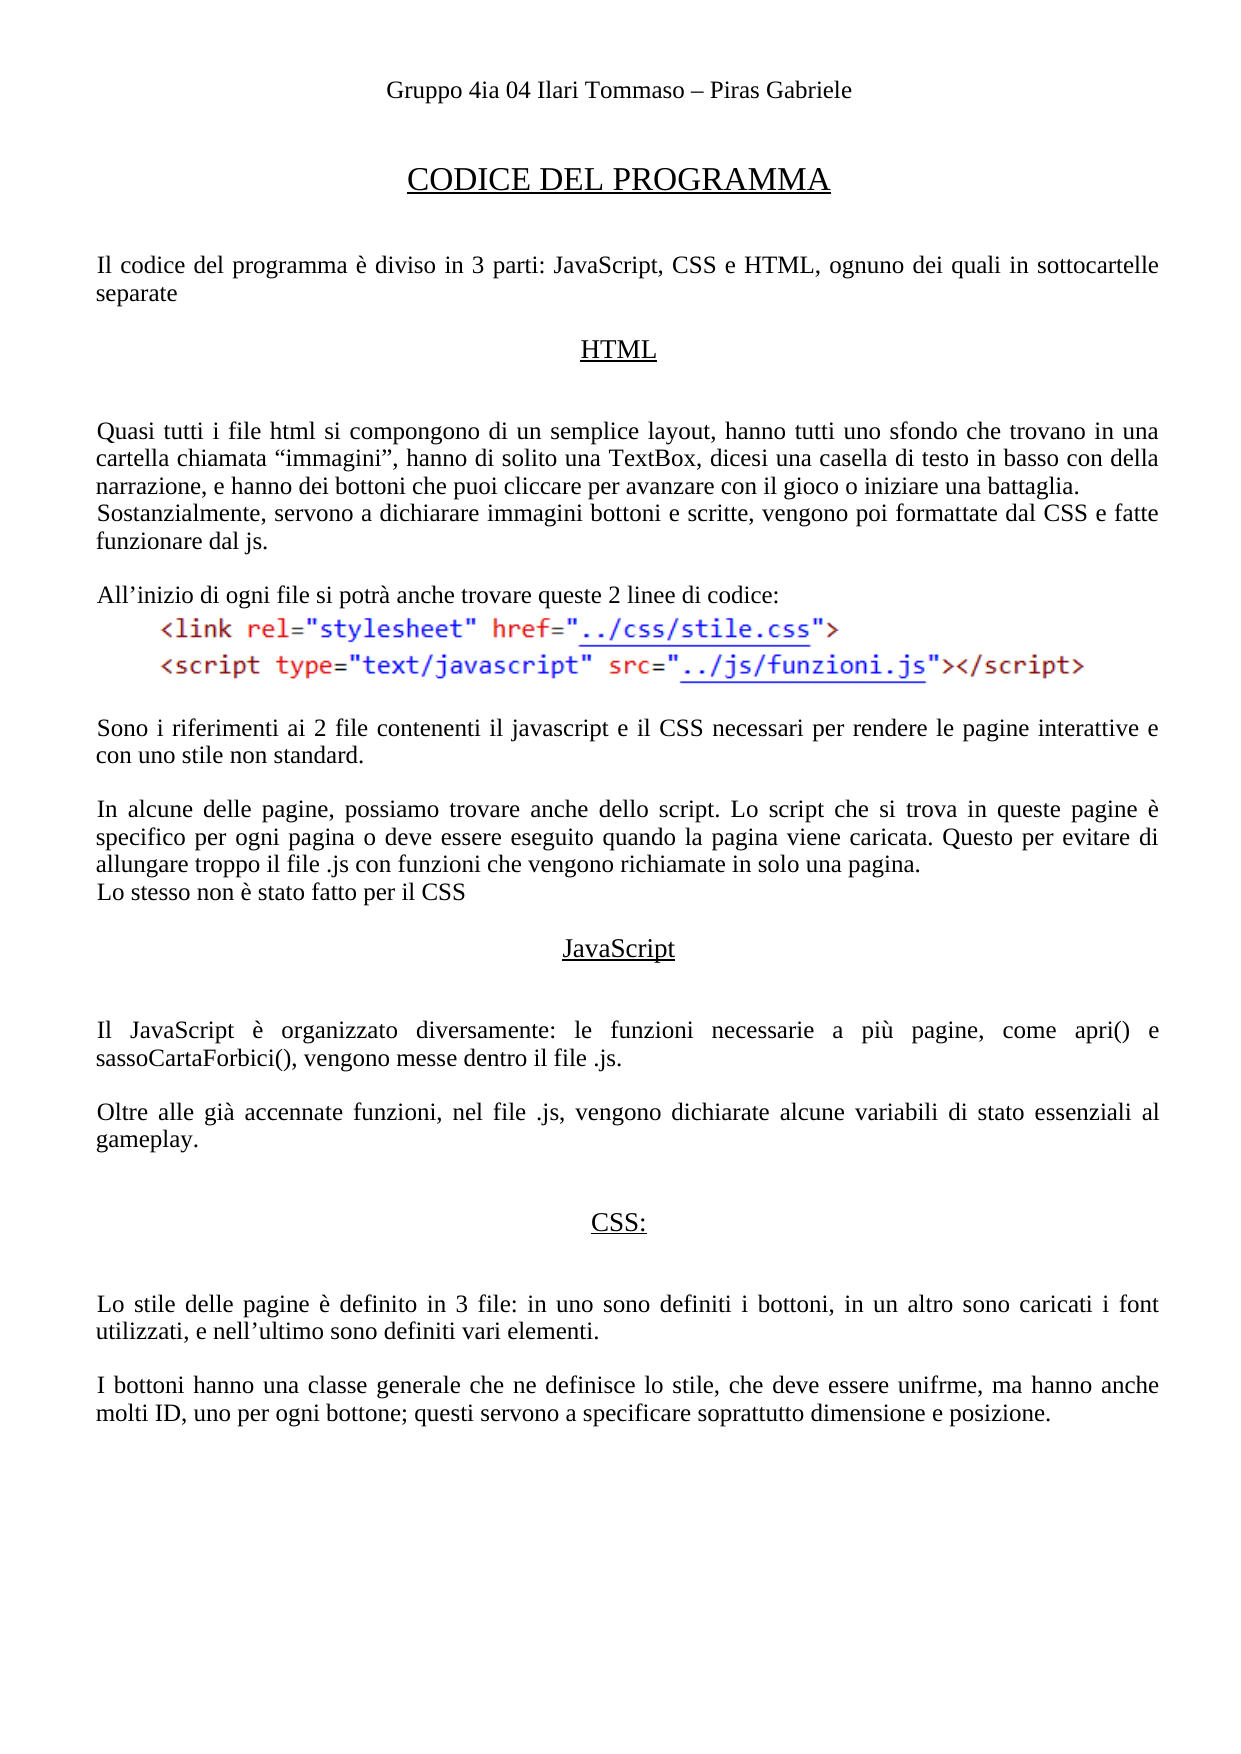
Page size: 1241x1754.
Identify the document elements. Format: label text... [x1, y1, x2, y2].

text All’inizio di ogni file si potrà anche trovare queste 2 linee di codice: [96, 582, 1161, 609]
text In alcune delle pagine, possiamo trovare anche dello script. Lo script che si trova in queste pagine è specifico per ogni pagina o deve essere eseguito quando la pagina viene caricata. Questo per evitare di allungare troppo il file .js con funzioni che vengono richiamate in solo una pagina. [96, 796, 1161, 878]
text Quasi tutti i file html si compongono di un semplice layout, hanno tutti uno sfondo che trovano in una cartella chiamata “immagini”, hanno di solito una TextBox, dicesi una casella di testo in basso con della narrazione, e hanno dei bottoni che puoi cliccare per avanzare con il gioco o iniziare una battaglia. [96, 417, 1161, 499]
text Oltre alle già accennate funzioni, nel file .js, vengono dichiarate alcune variabili di stato essenziali al gameplay. [96, 1098, 1161, 1153]
subtitle CODICE DEL PROGRAMMA [75, 159, 1162, 197]
text Il JavaScript è organizzato diversamente: le funzioni necessarie a più pagine, come apri() e sassoCartaForbici(), vengono messe dentro il file .js. [96, 1017, 1161, 1071]
subtitle HTML [75, 333, 1162, 364]
text I bottoni hanno una classe generale che ne definisce lo stile, che deve essere unifrme, ma hanno anche molti ID, uno per ogni bottone; questi servono a specificare soprattutto dimensione e posizione. [96, 1372, 1161, 1426]
subtitle CSS: [75, 1206, 1162, 1237]
subtitle JavaScript [75, 932, 1162, 963]
picture [153, 609, 1085, 688]
text Lo stesso non è stato fatto per il CSS [96, 878, 1161, 906]
text Sostanzialmente, servono a dichiarare immagini bottoni e scritte, vengono poi formattate dal CSS e fatte funzionare dal js. [96, 500, 1161, 555]
text Lo stile delle pagine è definito in 3 file: in uno sono definiti i bottoni, in un altro sono caricati i font utilizzati, e nell’ultimo sono definiti vari elementi. [96, 1290, 1161, 1345]
text Il codice del programma è diviso in 3 parti: JavaScript, CSS e HTML, ognuno dei quali in sottocartelle separate [96, 252, 1161, 307]
text Sono i riferimenti ai 2 file contenenti il javascript e il CSS necessari per rendere le pagine interattive e con uno stile non standard. [96, 714, 1161, 769]
